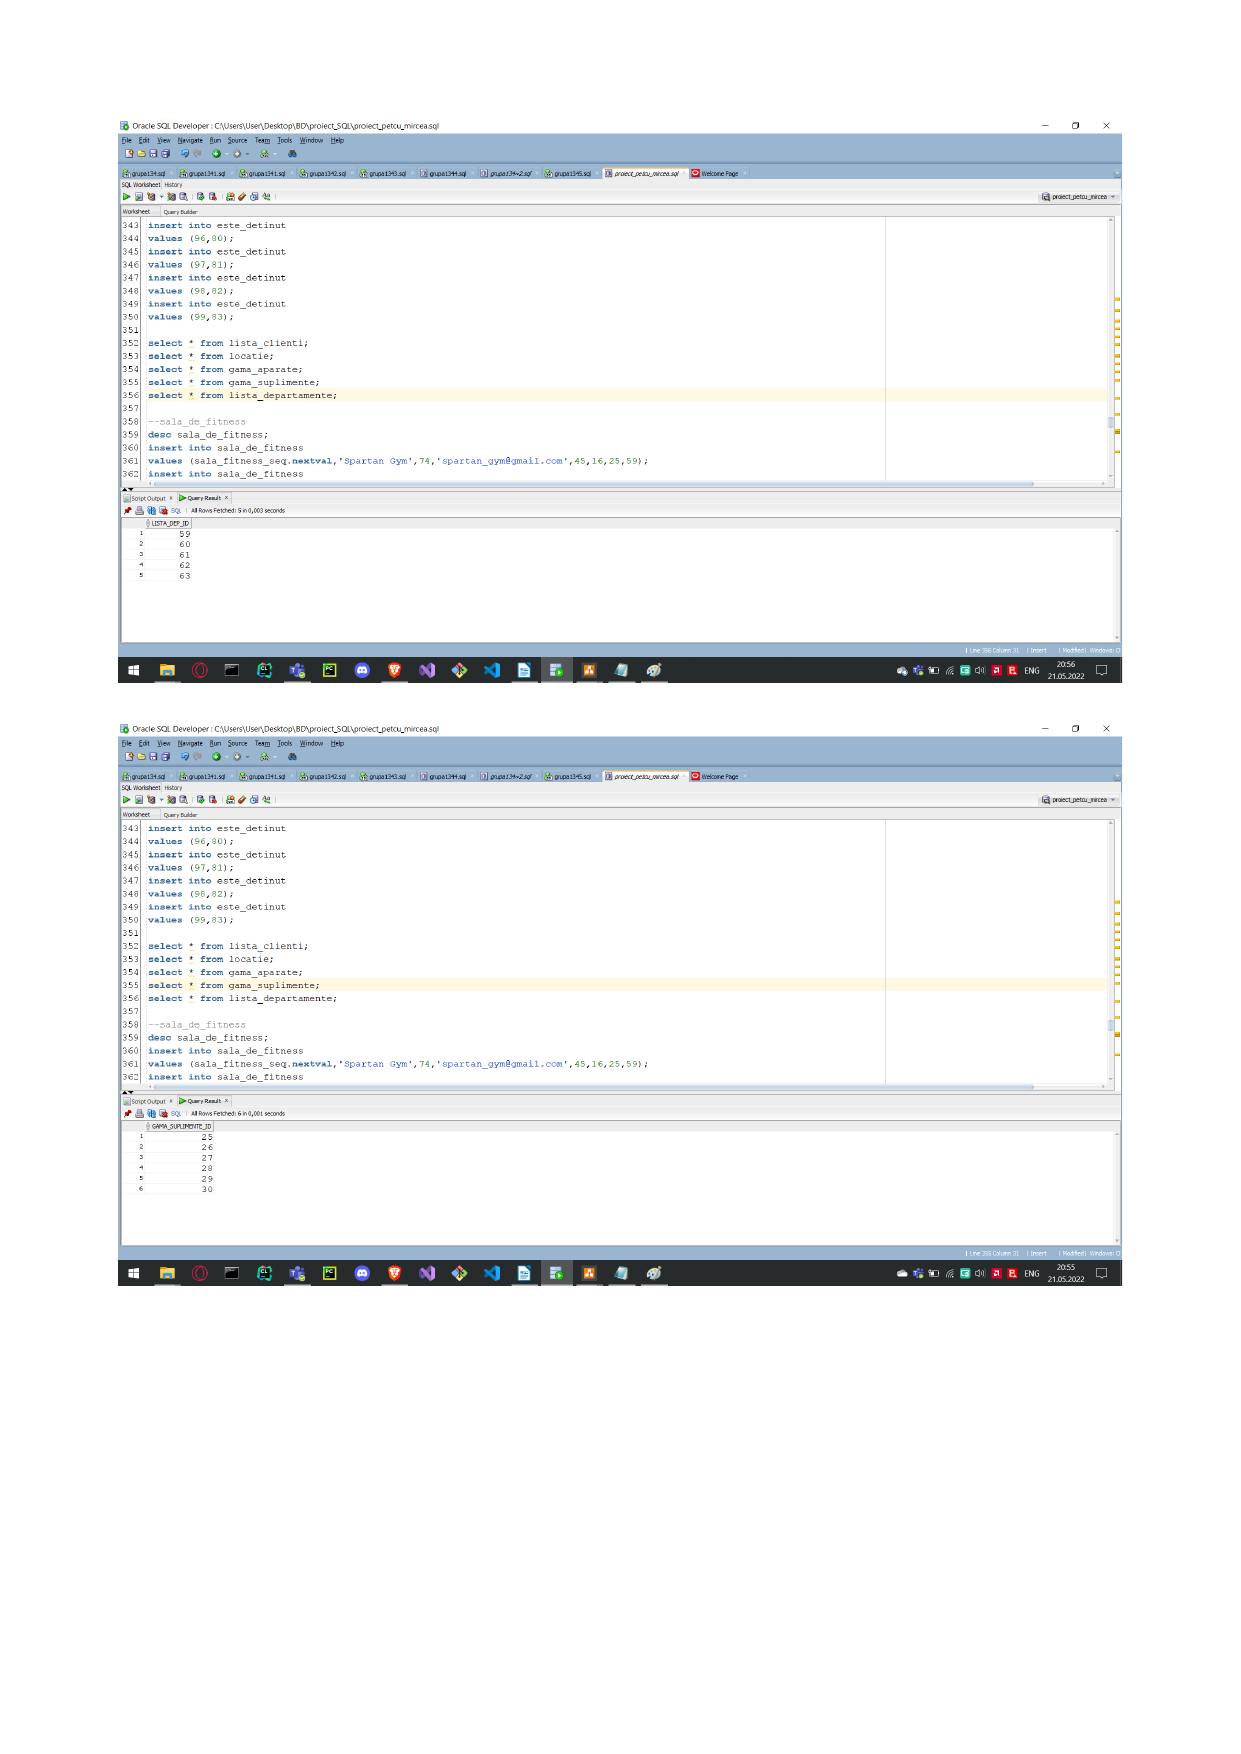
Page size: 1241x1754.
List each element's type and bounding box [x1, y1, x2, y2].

picture [118, 721, 1123, 1286]
picture [118, 118, 1123, 683]
